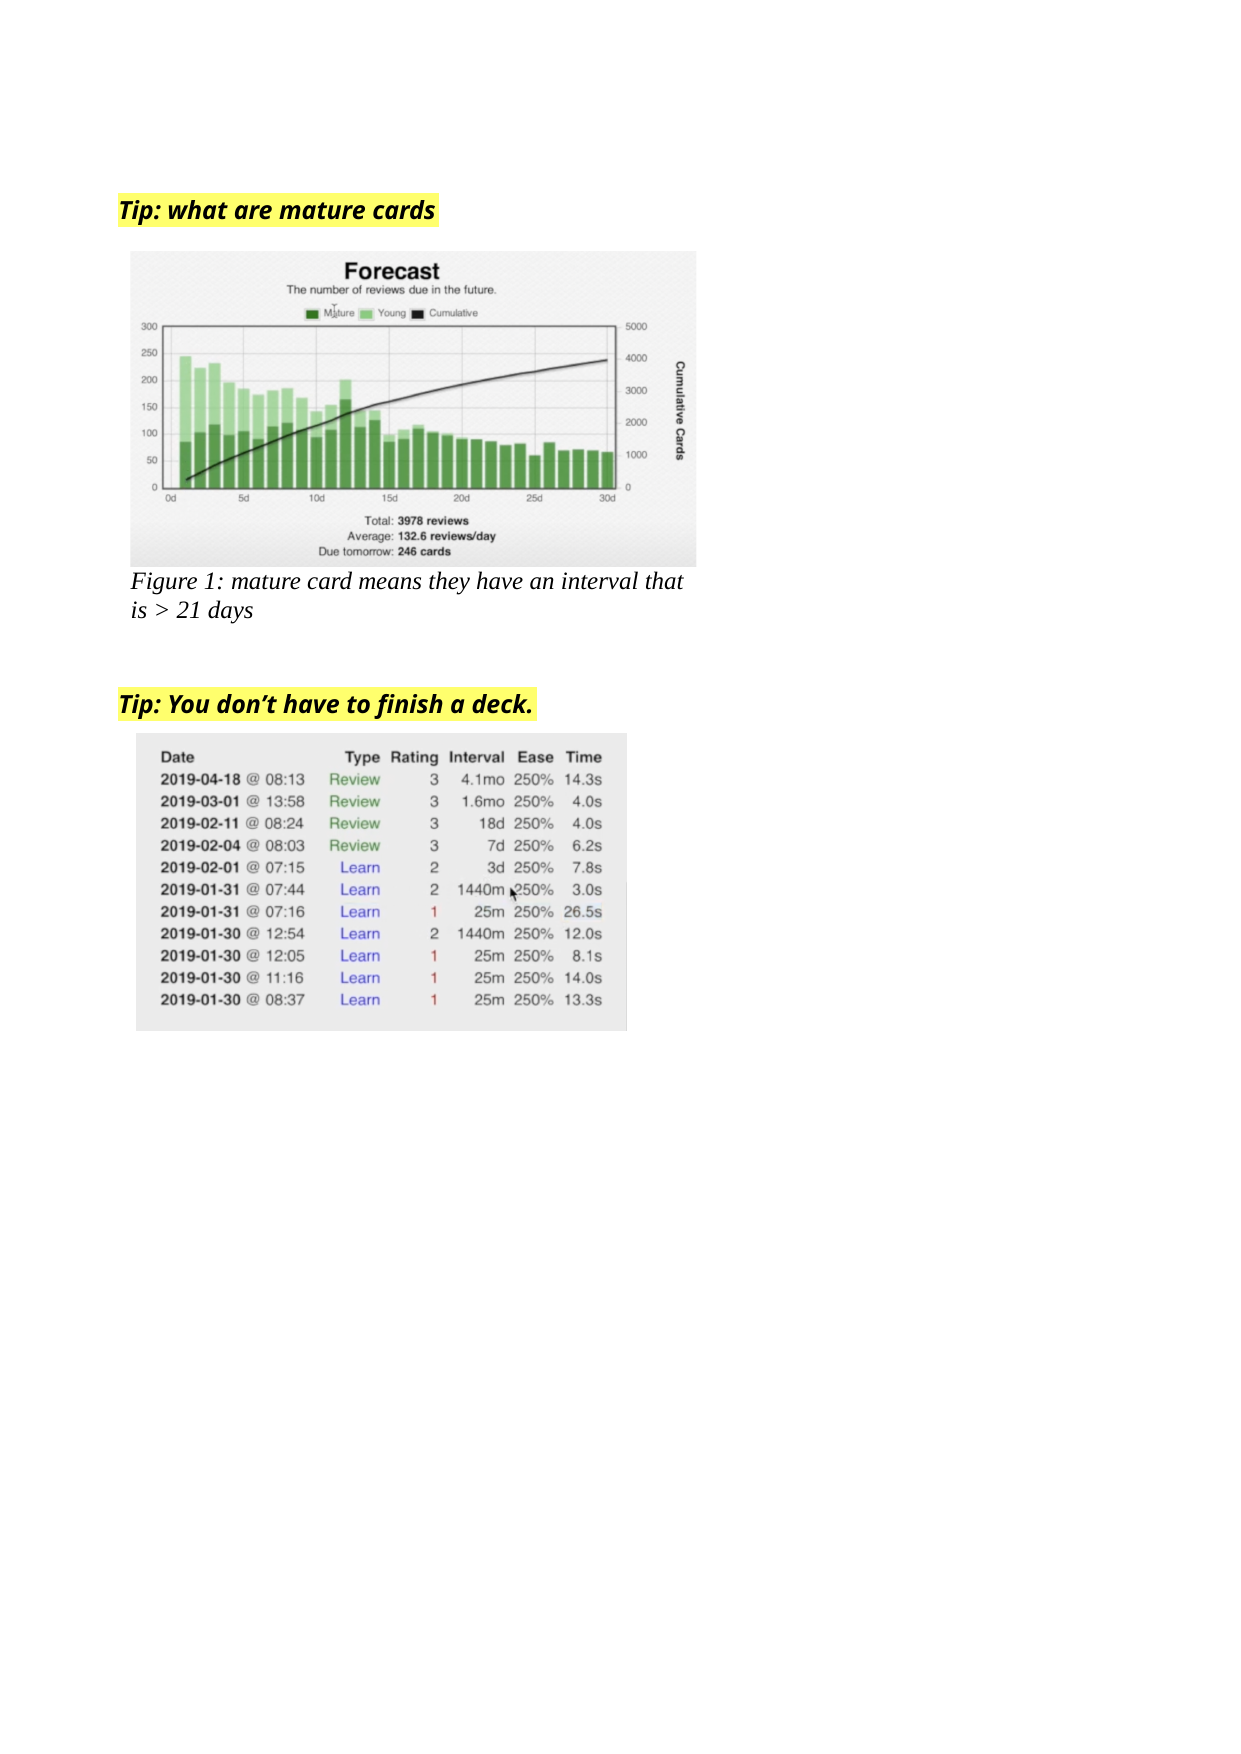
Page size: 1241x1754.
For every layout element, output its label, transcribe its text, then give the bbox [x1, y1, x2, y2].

picture [136, 733, 627, 1031]
subtitle Tip: what are mature cards [439, 193, 1122, 227]
subtitle Tip: You don’t have to finish a deck. [537, 687, 1122, 721]
picture [130, 251, 697, 567]
text Figure 1: mature card means they have an interval that is > 21 days [130, 567, 696, 624]
